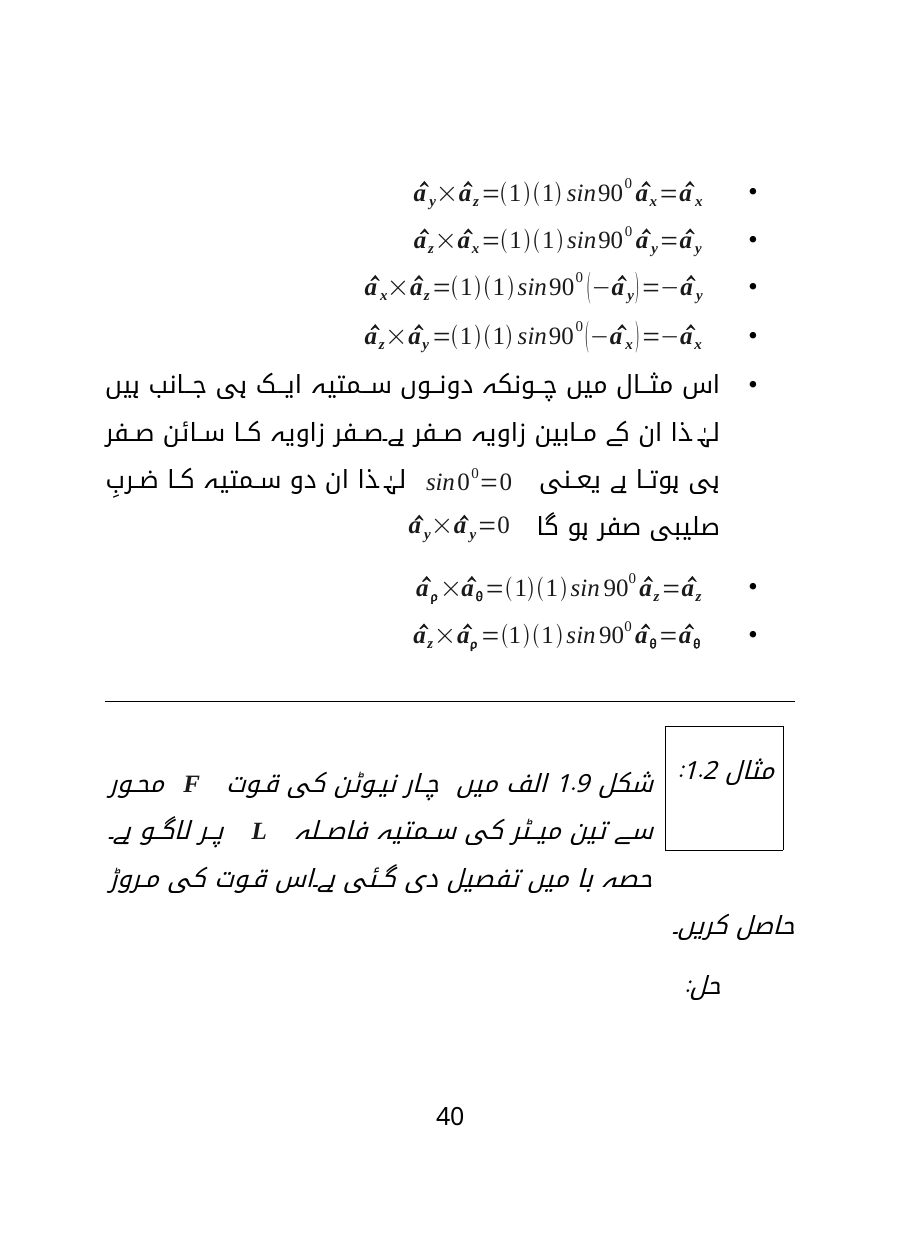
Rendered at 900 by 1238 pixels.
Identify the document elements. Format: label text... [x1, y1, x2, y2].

text حل: [105, 962, 795, 1010]
list اس مثال میں چونکہ دونوں سمتیہ ایک ہی جانب ہیں لہٰذا ان کے مابین زاویہ صفر ہے۔صفر زاویہ کا سائن صفر ہی ہوتا ہے یعنی لہٰذا ان دو سمتیہ کا ضربِ صلیبی صفر ہو گا [105, 361, 757, 551]
text مثال 1.2: [673, 747, 774, 794]
text شکل 1.9 الف میں چار نیوٹن کی قوت محور سے تین میٹر کی سمتیہ فاصلہ پر لاگو ہے۔حصہ با میں تفصیل دی گئی ہے۔اس قوت کی مروڑ حاصل کریں۔ [105, 760, 795, 950]
